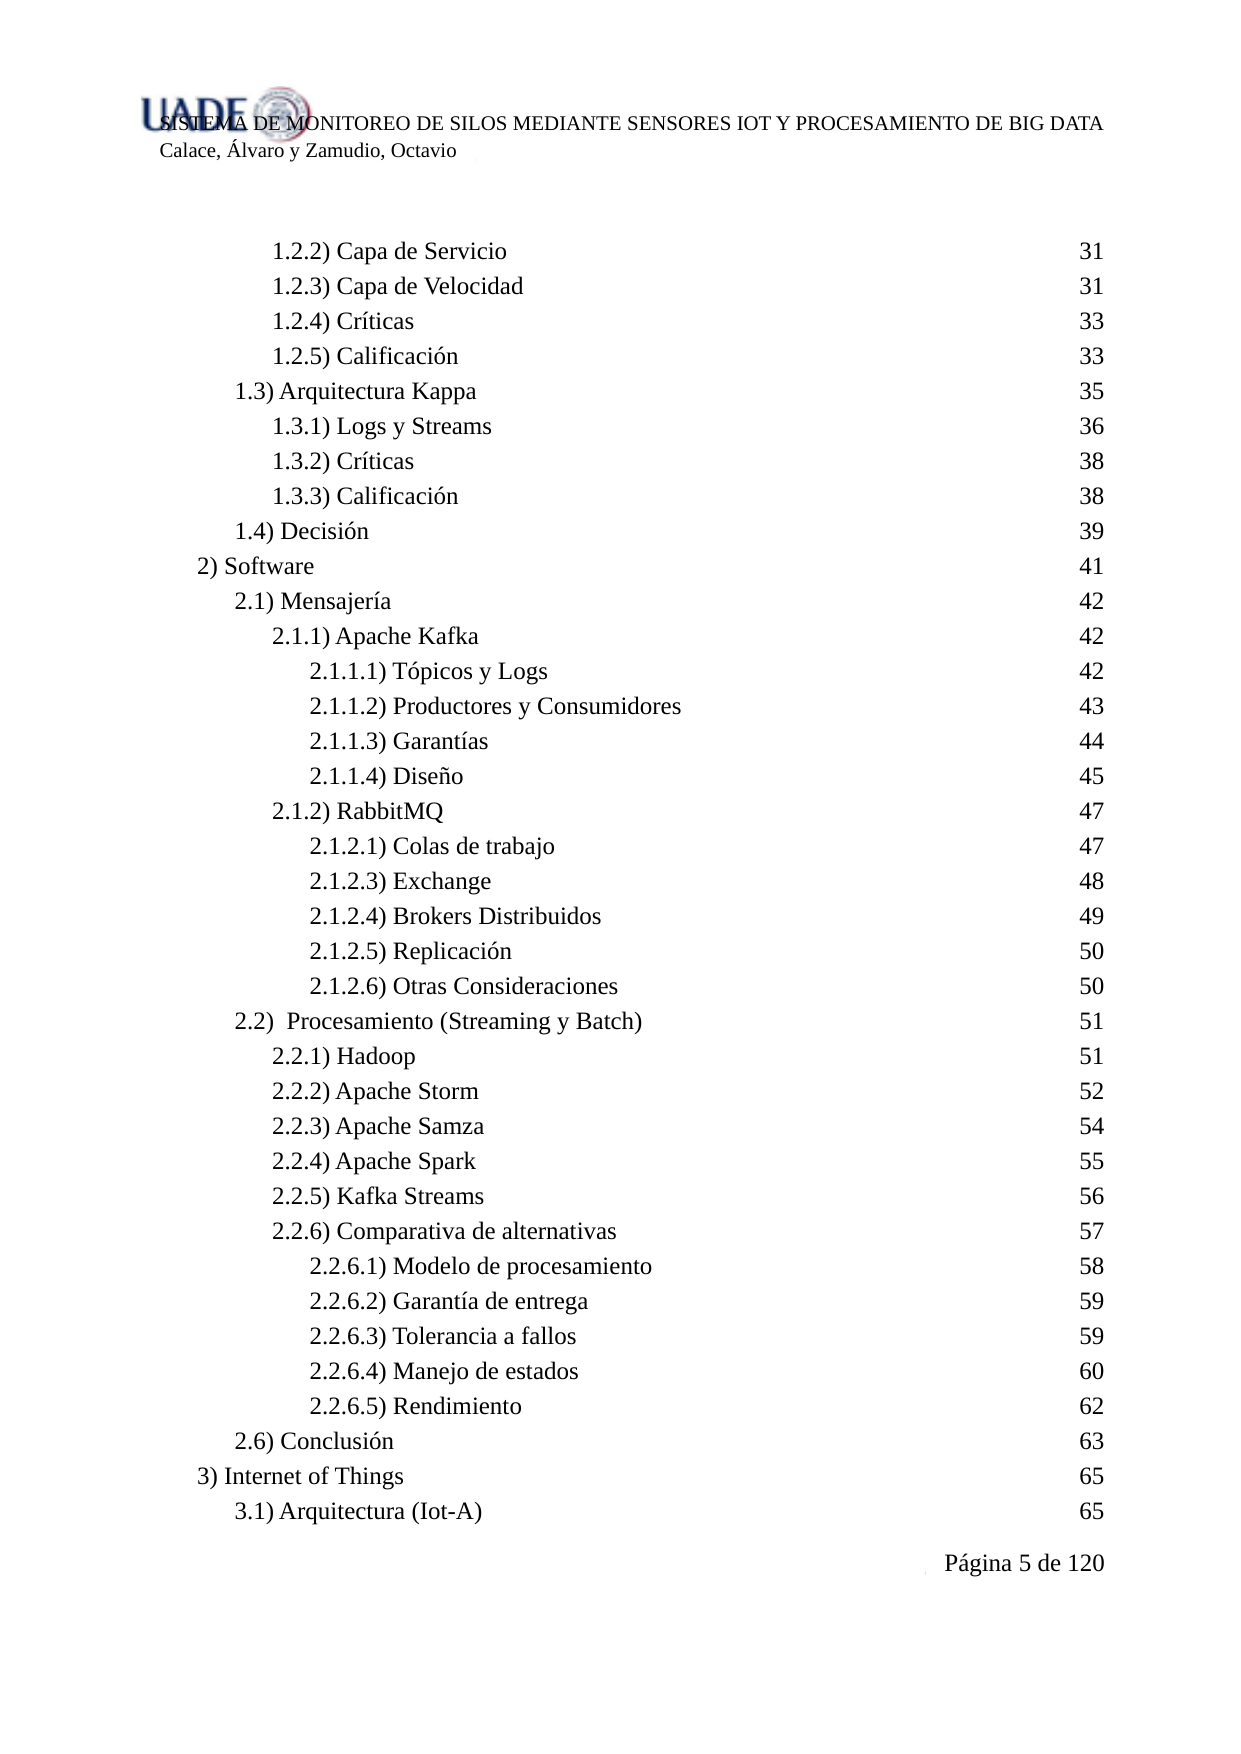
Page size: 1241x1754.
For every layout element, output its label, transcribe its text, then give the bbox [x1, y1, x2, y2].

text 1.2.2) Capa de Servicio 31 [272, 236, 1104, 265]
text 2.1.2.5) Replicación 50 [309, 936, 1104, 965]
text 2.1.2.6) Otras Consideraciones 50 [309, 971, 1104, 1000]
text 2.1.1.3) Garantías 44 [309, 726, 1104, 755]
text 1.4) Decisión 39 [234, 516, 1104, 545]
text 1.3) Arquitectura Kappa 35 [234, 376, 1104, 405]
text 2.2.6.2) Garantía de entrega 59 [309, 1286, 1104, 1315]
text 1.2.4) Críticas 33 [272, 306, 1104, 335]
text 2.2) Procesamiento (Streaming y Batch) 51 [234, 1006, 1104, 1035]
text 2.1.2.3) Exchange 48 [309, 866, 1104, 895]
text 2.6) Conclusión 63 [234, 1426, 1104, 1455]
text 2.2.1) Hadoop 51 [272, 1041, 1104, 1070]
text 2.2.6.1) Modelo de procesamiento 58 [309, 1251, 1104, 1280]
text 2.1.1) Apache Kafka 42 [272, 621, 1104, 650]
text 2) Software 41 [197, 551, 1104, 580]
picture [140, 86, 314, 146]
text 2.2.3) Apache Samza 54 [272, 1111, 1104, 1140]
text 3) Internet of Things 65 [197, 1461, 1104, 1490]
text 2.1.1.4) Diseño 45 [309, 761, 1104, 790]
text 2.2.2) Apache Storm 52 [272, 1076, 1104, 1105]
text 3.1) Arquitectura (Iot-A) 65 [234, 1496, 1104, 1525]
text 1.2.5) Calificación 33 [272, 341, 1104, 370]
text 2.2.5) Kafka Streams 56 [272, 1181, 1104, 1210]
text 2.1) Mensajería 42 [234, 586, 1104, 615]
text 1.3.2) Críticas 38 [272, 446, 1104, 475]
text 2.1.1.2) Productores y Consumidores 43 [309, 691, 1104, 720]
text 1.3.3) Calificación 38 [272, 481, 1104, 510]
text 1.2.3) Capa de Velocidad 31 [272, 271, 1104, 300]
text 2.1.1.1) Tópicos y Logs 42 [309, 656, 1104, 685]
text 1.3.1) Logs y Streams 36 [272, 411, 1104, 440]
text 2.2.6.3) Tolerancia a fallos 59 [309, 1321, 1104, 1350]
text 2.2.4) Apache Spark 55 [272, 1146, 1104, 1175]
text 2.2.6.4) Manejo de estados 60 [309, 1356, 1104, 1385]
text 2.2.6.5) Rendimiento 62 [309, 1391, 1104, 1420]
text 2.2.6) Comparativa de alternativas 57 [272, 1216, 1104, 1245]
text 2.1.2.1) Colas de trabajo 47 [309, 831, 1104, 860]
text 2.1.2.4) Brokers Distribuidos 49 [309, 901, 1104, 930]
text 2.1.2) RabbitMQ 47 [272, 796, 1104, 825]
